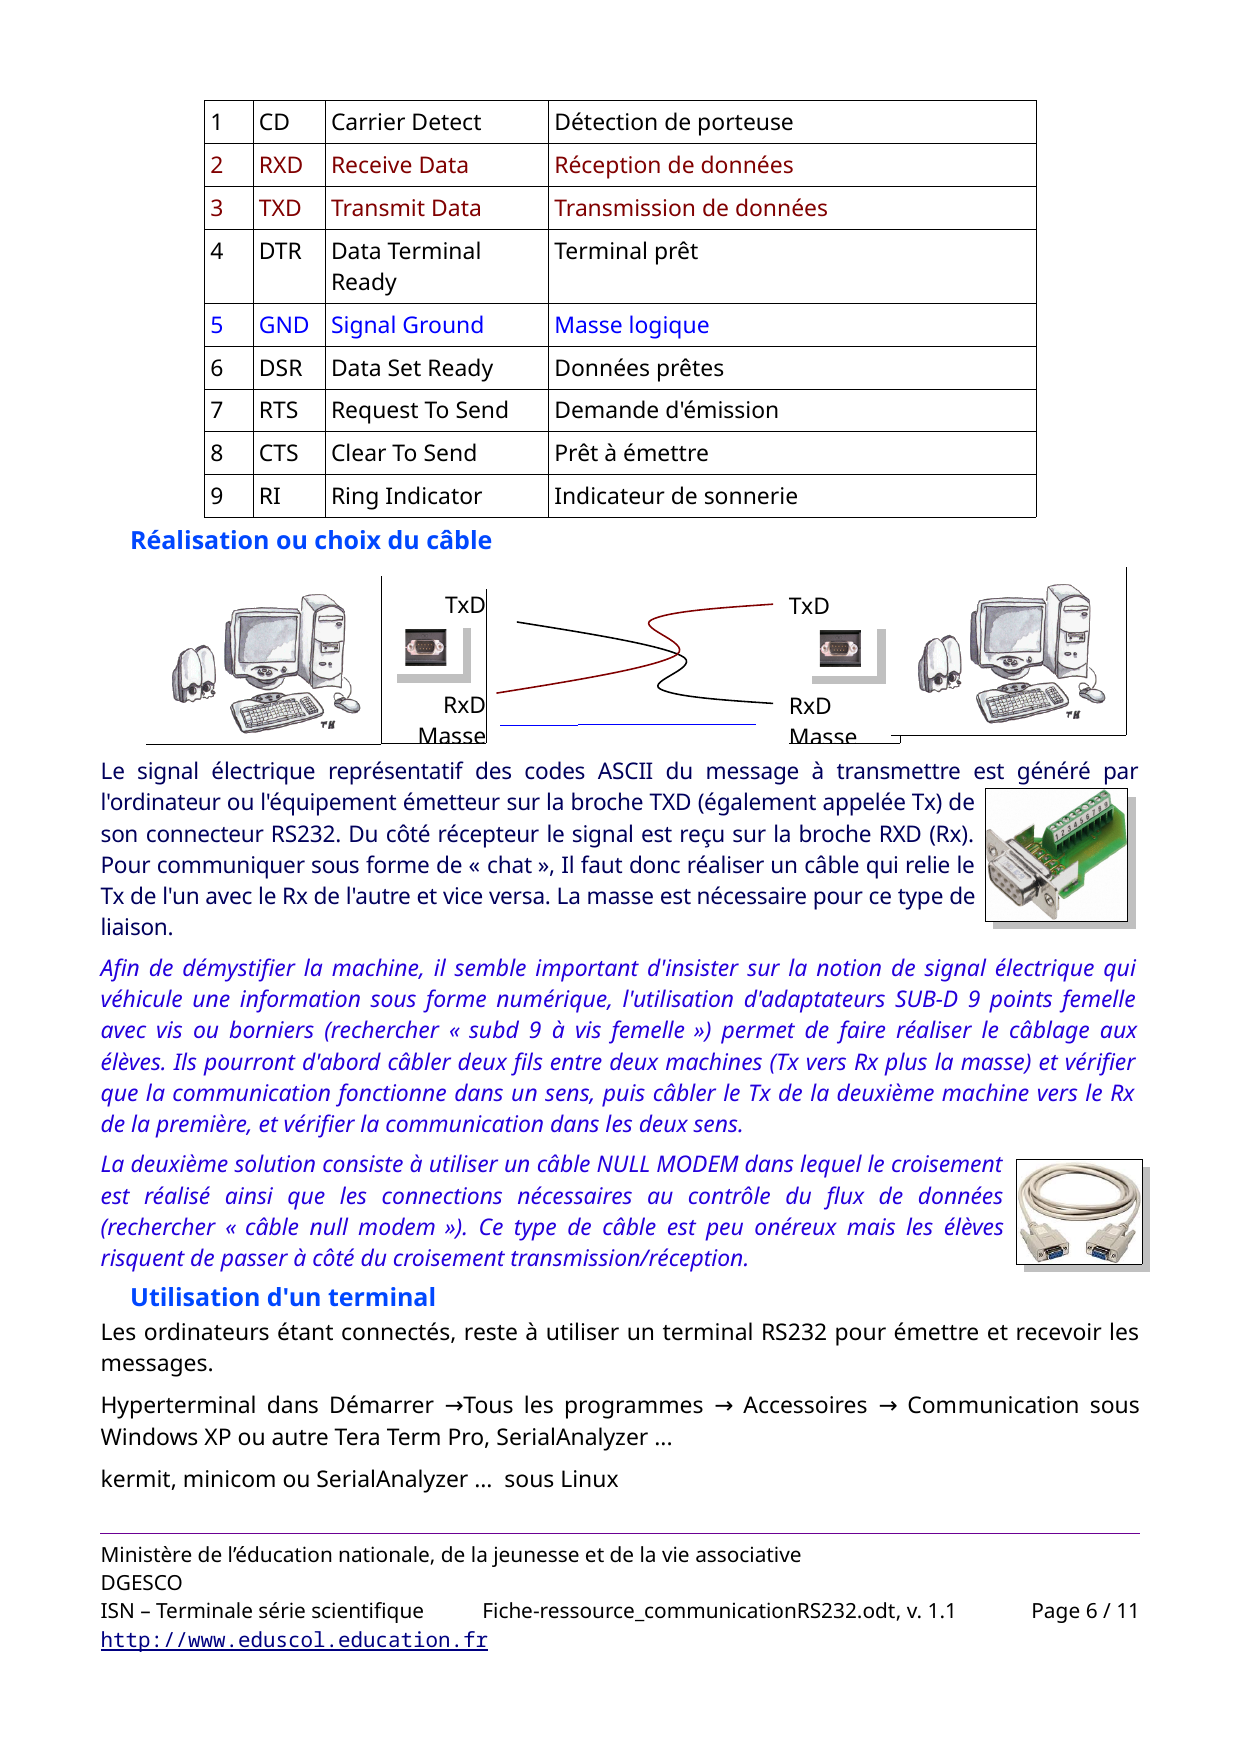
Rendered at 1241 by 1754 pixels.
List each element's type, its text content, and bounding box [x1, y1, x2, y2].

text RxD [382, 620, 486, 720]
table_cell Request To Send [326, 390, 548, 431]
table_cell 5 [205, 304, 253, 346]
text Le signal électrique représentatif des codes ASCII du message à transmettre est généré par l'ordinateur ou l'équipement émetteur sur la broche TXD (également appelée Tx) de son connecteur RS232. Du côté récepteur le signal est reçu sur la broche RXD (Rx). Pour communiquer sous forme de « chat », Il faut donc réaliser un câble qui relie le Tx de l'un avec le Rx de l'autre et vice versa. La masse est nécessaire pour ce type de liaison. [100, 559, 1140, 943]
table_cell Transmit Data [326, 187, 548, 229]
text Masse [382, 720, 486, 743]
table_cell 2 [205, 144, 253, 186]
text Masse [789, 721, 900, 743]
table_cell CTS [254, 432, 325, 474]
table_header Détection de porteuse [549, 101, 1036, 143]
text Hyperterminal dans Démarrer →Tous les programmes → Accessoires → Com­munication sous Windows XP ou autre Tera Term Pro, SerialAnalyzer ... [100, 1389, 1140, 1452]
table_header CD [254, 101, 325, 143]
text Réalisation ou choix du câble [130, 523, 1140, 557]
table_cell Data Set Ready [326, 347, 548, 388]
table_cell RTS [254, 390, 325, 431]
text kermit, minicom ou SerialAnalyzer … sous Linux [100, 1463, 1140, 1494]
text Les ordinateurs étant connectés, reste à utiliser un terminal RS232 pour émettre et recevoir les messages. [100, 1316, 1140, 1378]
table_cell Clear To Send [326, 432, 548, 474]
text RxD [789, 621, 891, 721]
text Afin de démystifier la machine, il semble important d'insister sur la notion de signal électrique qui véhicule une information sous forme numérique, l'utilisation d'adaptateurs SUB-D 9 points femelle avec vis ou borniers (rechercher « subd 9 à vis femelle ») permet de faire réaliser le câ­blage aux élèves. Ils pourront d'abord câbler deux fils entre deux machines (Tx vers Rx plus la masse) et vérifier que la communication fonctionne dans un sens, puis câbler le Tx de la deuxième machine vers le Rx de la première, et vérifier la communication dans les deux sens. [100, 952, 1140, 1139]
table_cell GND [254, 304, 325, 346]
table_cell 6 [205, 347, 253, 388]
table_cell RXD [254, 144, 325, 186]
table_cell Data Terminal Ready [326, 230, 548, 303]
table_header Carrier Detect [326, 101, 548, 143]
table_cell Signal Ground [326, 304, 548, 346]
table_cell Terminal prêt [549, 230, 1036, 303]
picture [1017, 1160, 1142, 1264]
table_cell 4 [205, 230, 253, 303]
table_cell TXD [254, 187, 325, 229]
table_cell 7 [205, 390, 253, 431]
table_cell Prêt à émettre [549, 432, 1036, 474]
table_cell Ring Indicator [326, 475, 548, 517]
table_cell Receive Data [326, 144, 548, 186]
text Utilisation d'un terminal [130, 1279, 1140, 1313]
table_cell Masse logique [549, 304, 1036, 346]
table_cell 8 [205, 432, 253, 474]
picture [986, 789, 1127, 921]
text La deuxième solution consiste à utiliser un câble NULL MODEM dans lequel le croisement est réalisé ainsi que les connections nécessaires au contrôle du flux de données (rechercher « câble null modem »). Ce type de câble est peu onéreux mais les élèves risquent de passer à côté du croisement transmission/réception. [100, 1148, 1140, 1273]
table_cell Indicateur de sonnerie [549, 475, 1036, 517]
table_cell DTR [254, 230, 325, 303]
table_cell 3 [205, 187, 253, 229]
table_cell RI [254, 475, 325, 517]
table_cell 9 [205, 475, 253, 517]
text TxD [789, 590, 891, 621]
table_cell Données prêtes [549, 347, 1036, 388]
table_cell DSR [254, 347, 325, 388]
table_header 1 [205, 101, 253, 143]
table_cell Demande d'émission [549, 390, 1036, 431]
table_cell Réception de données [549, 144, 1036, 186]
text TxD [382, 589, 486, 620]
table_cell Transmission de données [549, 187, 1036, 229]
